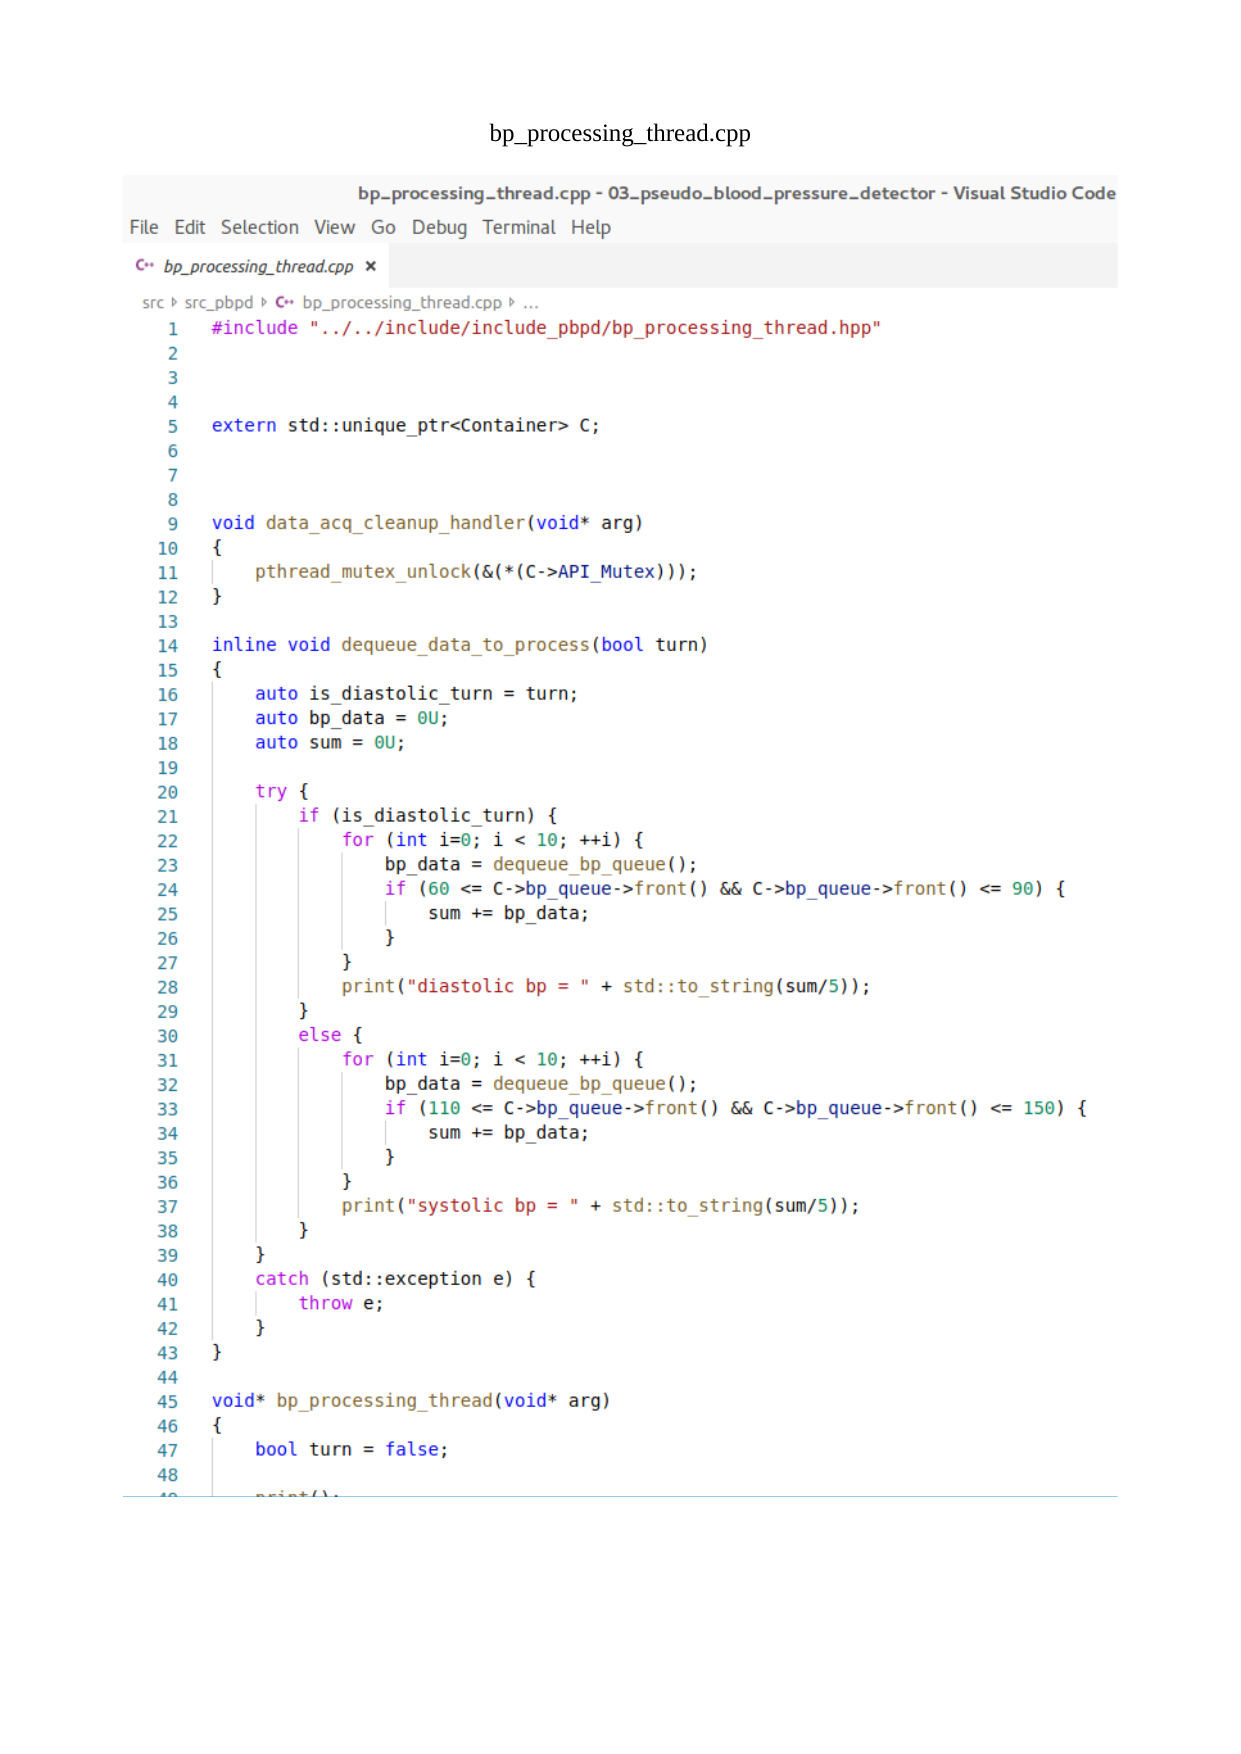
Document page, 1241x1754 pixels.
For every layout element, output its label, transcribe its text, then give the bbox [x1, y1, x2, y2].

picture [122, 175, 1118, 1497]
text bp_processing_thread.cpp [118, 118, 1122, 147]
